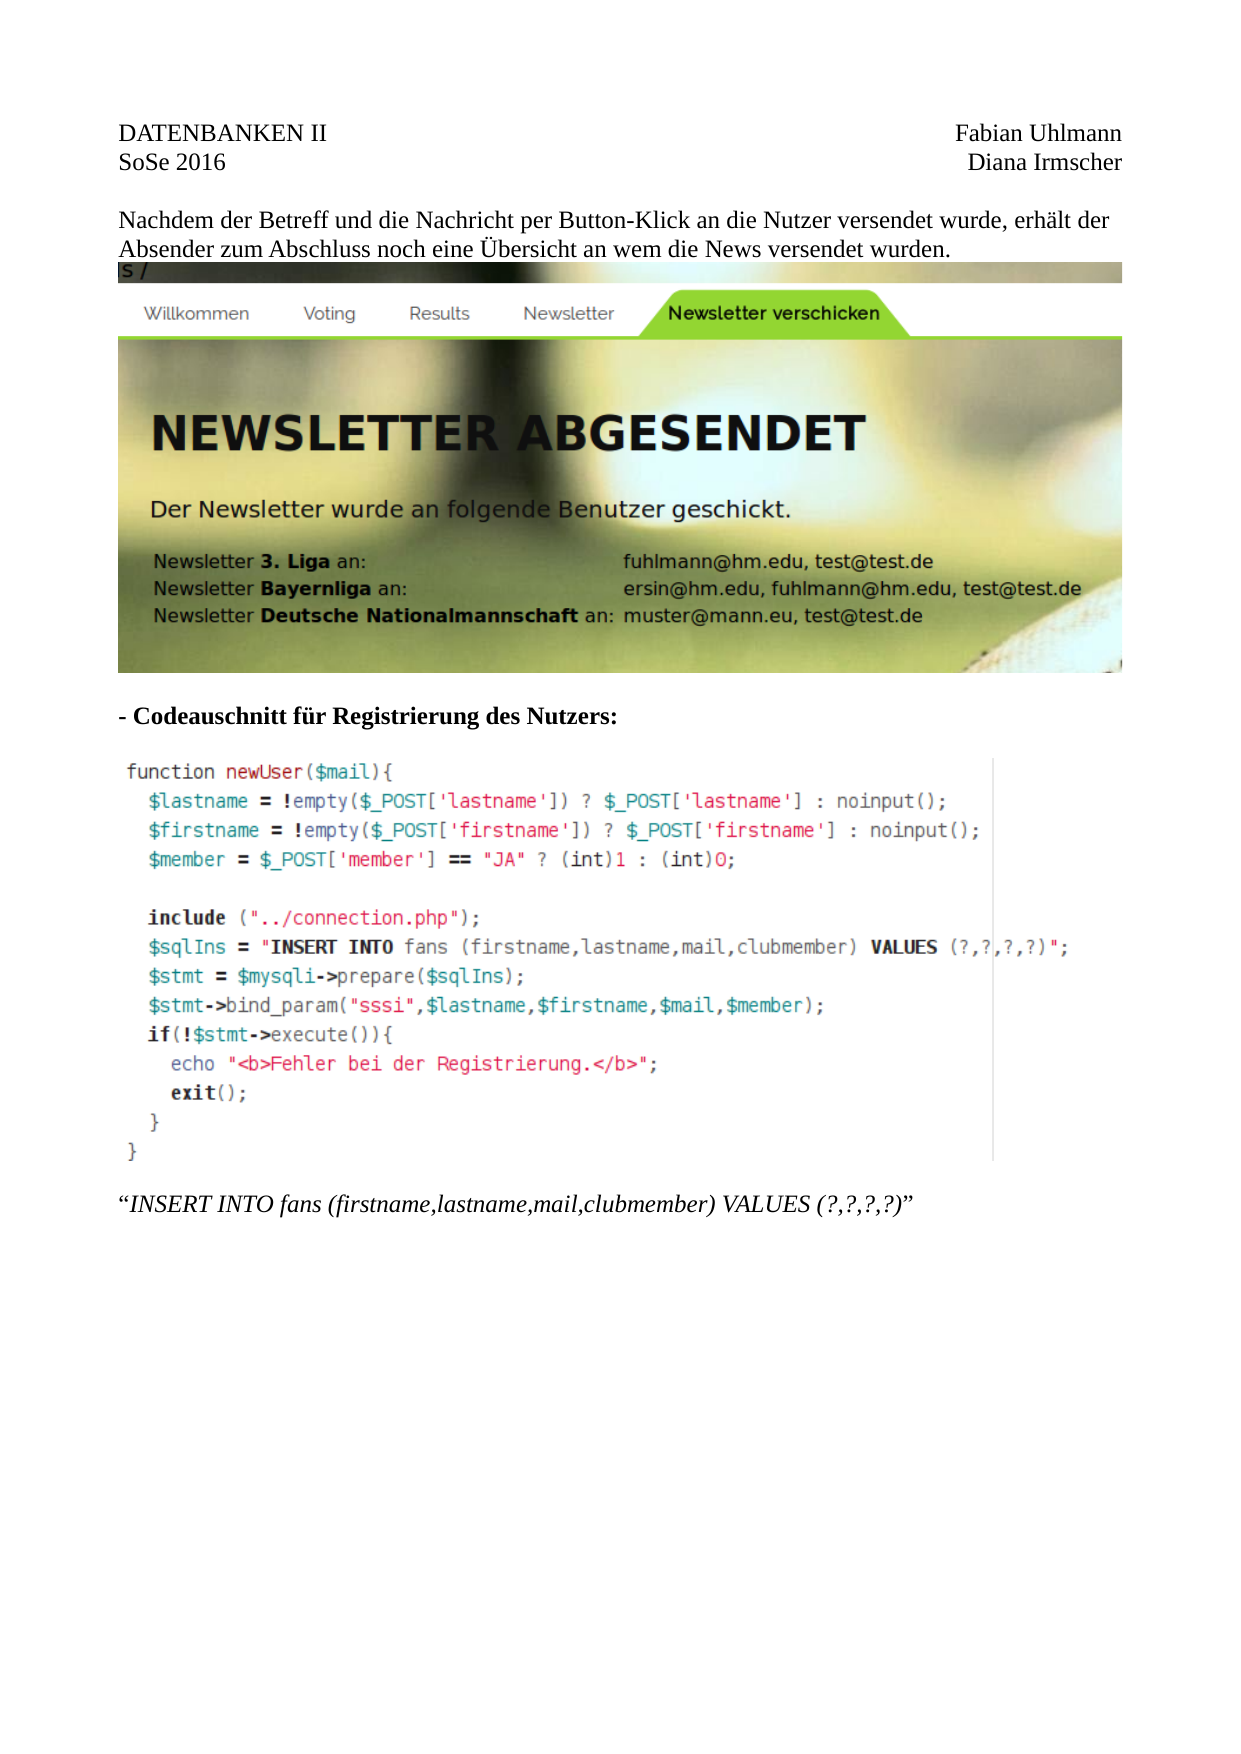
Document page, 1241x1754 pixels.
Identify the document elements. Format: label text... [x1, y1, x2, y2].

text - Codeauschnitt für Registrierung des Nutzers: [118, 701, 1122, 730]
text Nachdem der Betreff und die Nachricht per Button-Klick an die Nutzer versendet wurde, erhält der Absender zum Abschluss noch eine Übersicht an wem die News versendet wurden. [118, 205, 1122, 262]
text “INSERT INTO fans (firstname,lastname,mail,clubmember) VALUES (?,?,?,?)” [118, 1189, 1122, 1218]
picture [118, 758, 1123, 1161]
picture [118, 262, 1123, 673]
